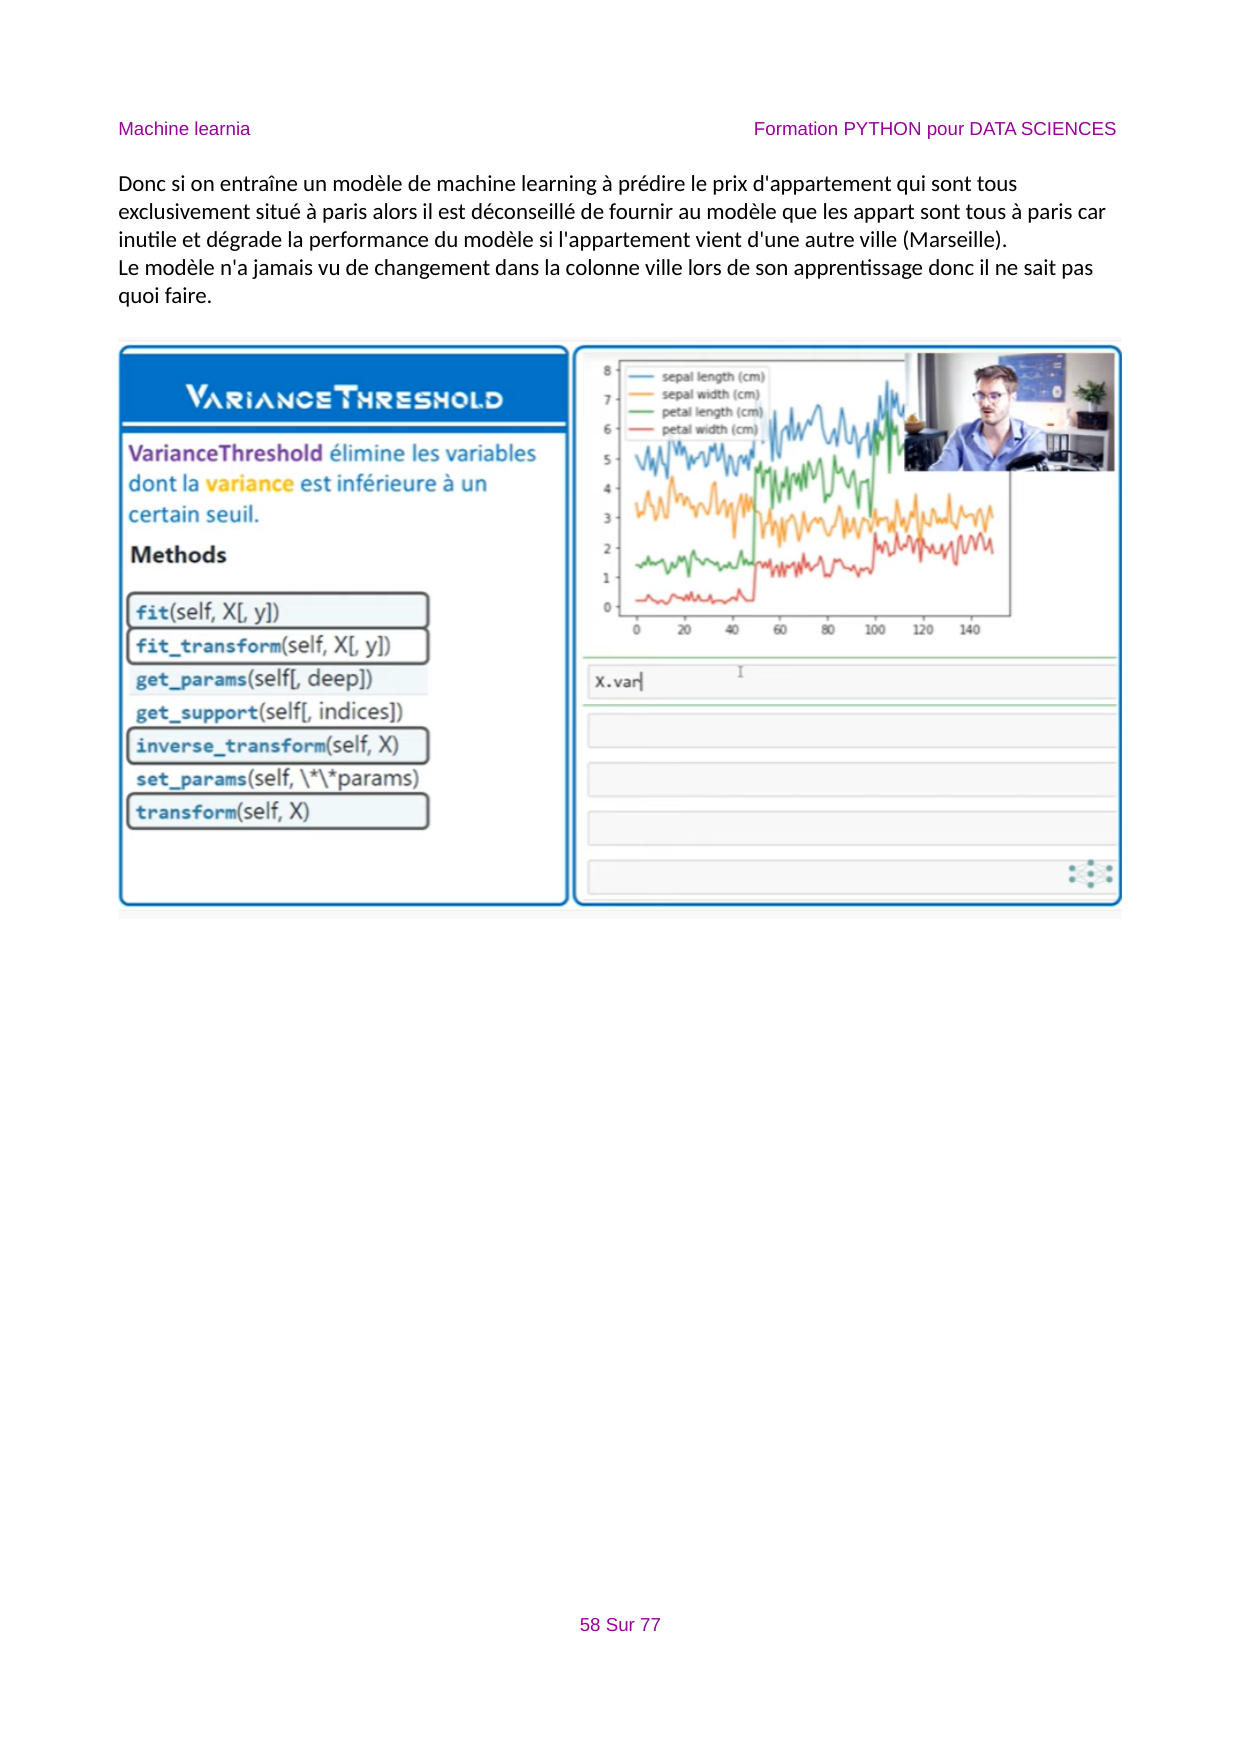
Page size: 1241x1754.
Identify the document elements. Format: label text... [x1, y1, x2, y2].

picture [118, 337, 1122, 919]
text Le modèle n'a jamais vu de changement dans la colonne ville lors de son apprentissage donc il ne sait pas quoi faire. [118, 253, 1122, 309]
text Donc si on entraîne un modèle de machine learning à prédire le prix d'appartement qui sont tous exclusivement situé à paris alors il est déconseillé de fournir au modèle que les appart sont tous à paris car inutile et dégrade la performance du modèle si l'appartement vient d'une autre ville (Marseille). [118, 169, 1122, 253]
